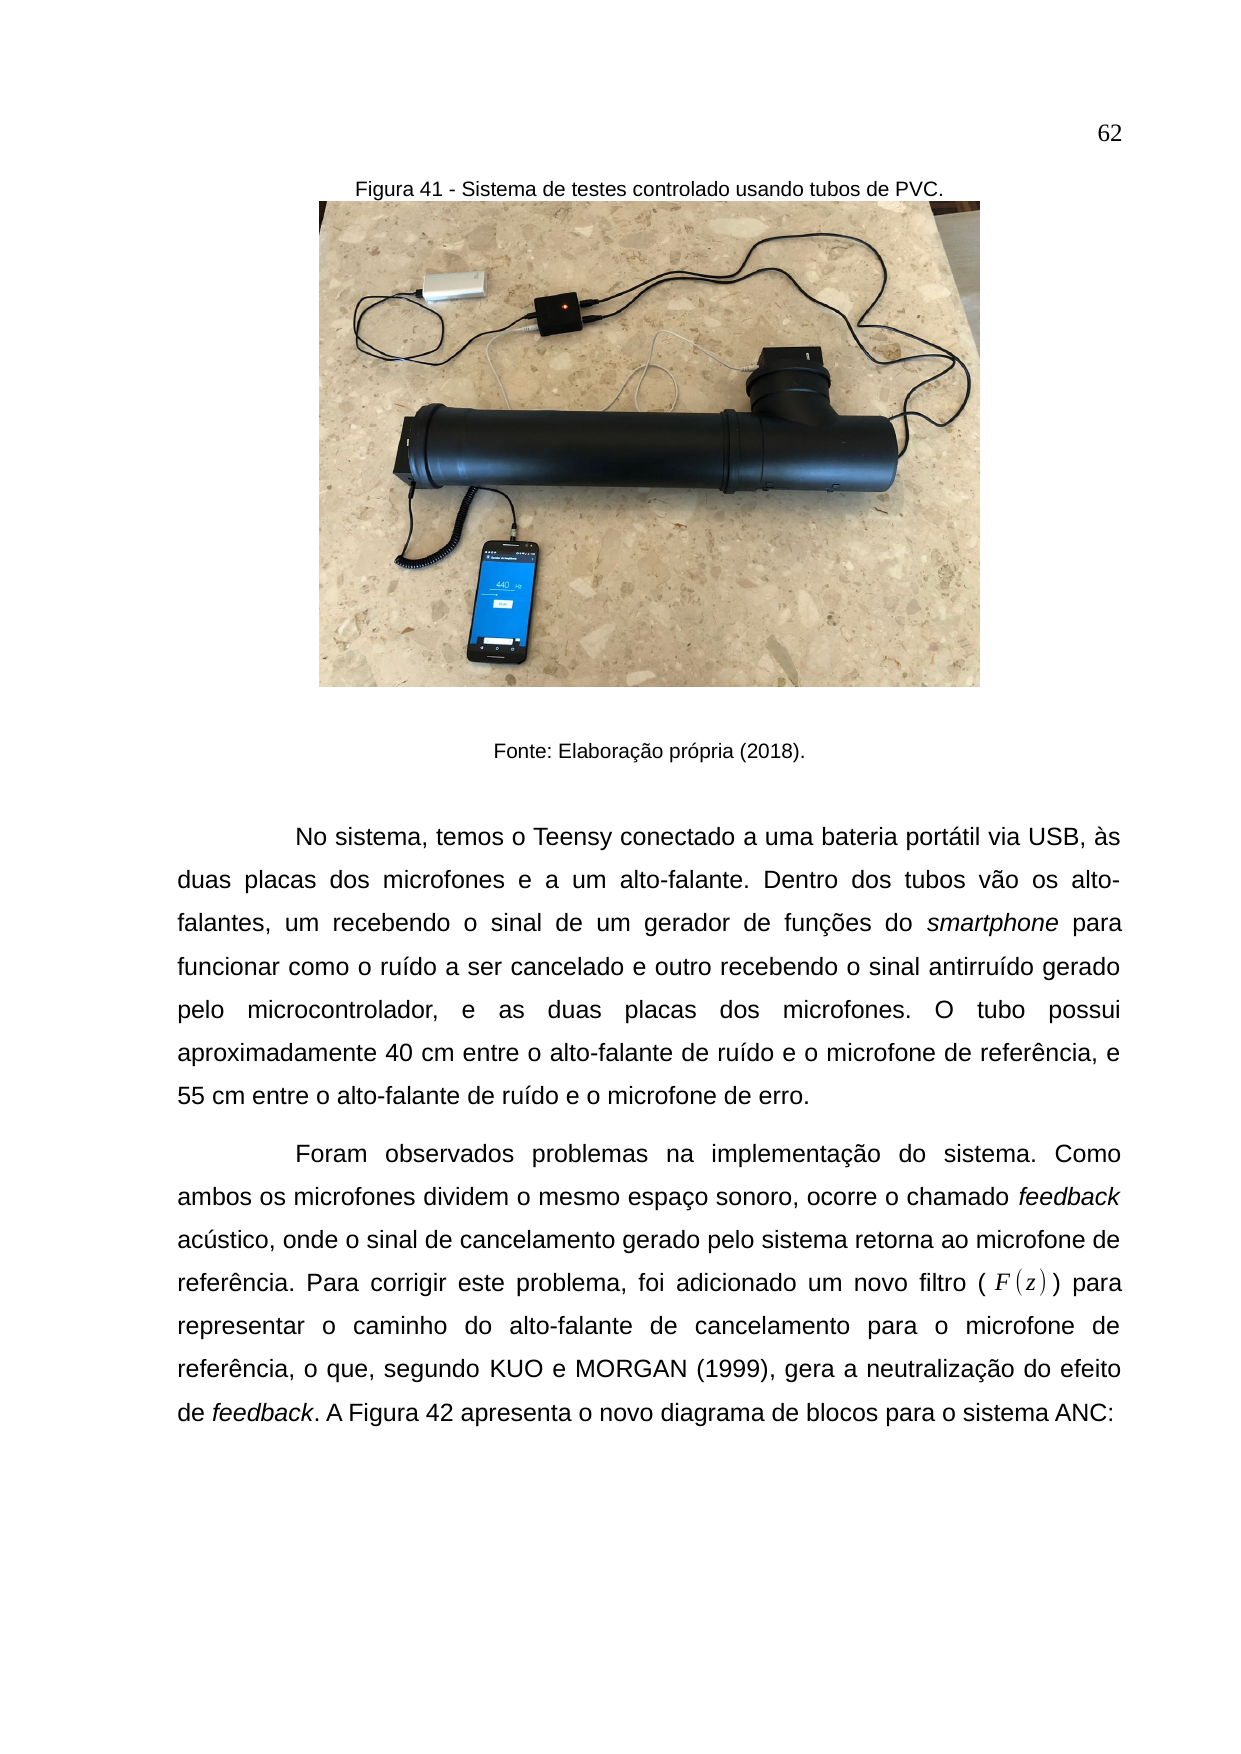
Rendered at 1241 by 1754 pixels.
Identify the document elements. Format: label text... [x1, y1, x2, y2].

text No sistema, temos o Teensy conectado a uma bateria portátil via USB, às duas placas dos microfones e a um alto-falante. Dentro dos tubos vão os alto-falantes, um recebendo o sinal de um gerador de funções do smartphone para funcionar como o ruído a ser cancelado e outro recebendo o sinal antirruído gerado pelo microcontrolador, e as duas placas dos microfones. O tubo possui aproximadamente 40 cm entre o alto-falante de ruído e o microfone de referência, e 55 cm entre o alto-falante de ruído e o microfone de erro. [177, 822, 1122, 1109]
table_header Sistema de testes controlado usando tubos de PVC. [177, 177, 1122, 201]
text Foram observados problemas na implementação do sistema. Como ambos os microfones dividem o mesmo espaço sonoro, ocorre o chamado feedback acústico, onde o sinal de cancelamento gerado pelo sistema retorna ao microfone de referência. Para corrigir este problema, foi adicionado um novo filtro () para representar o caminho do alto-falante de cancelamento para o microfone de referência, o que, segundo KUO e MORGAN (1999), gera a neutralização do efeito de feedback. A Figura 42 apresenta o novo diagrama de blocos para o sistema ANC: [177, 1139, 1122, 1426]
table_cell [177, 201, 1122, 727]
picture [319, 201, 980, 687]
table_cell Fonte: Elaboração própria (2018). [177, 727, 1122, 822]
